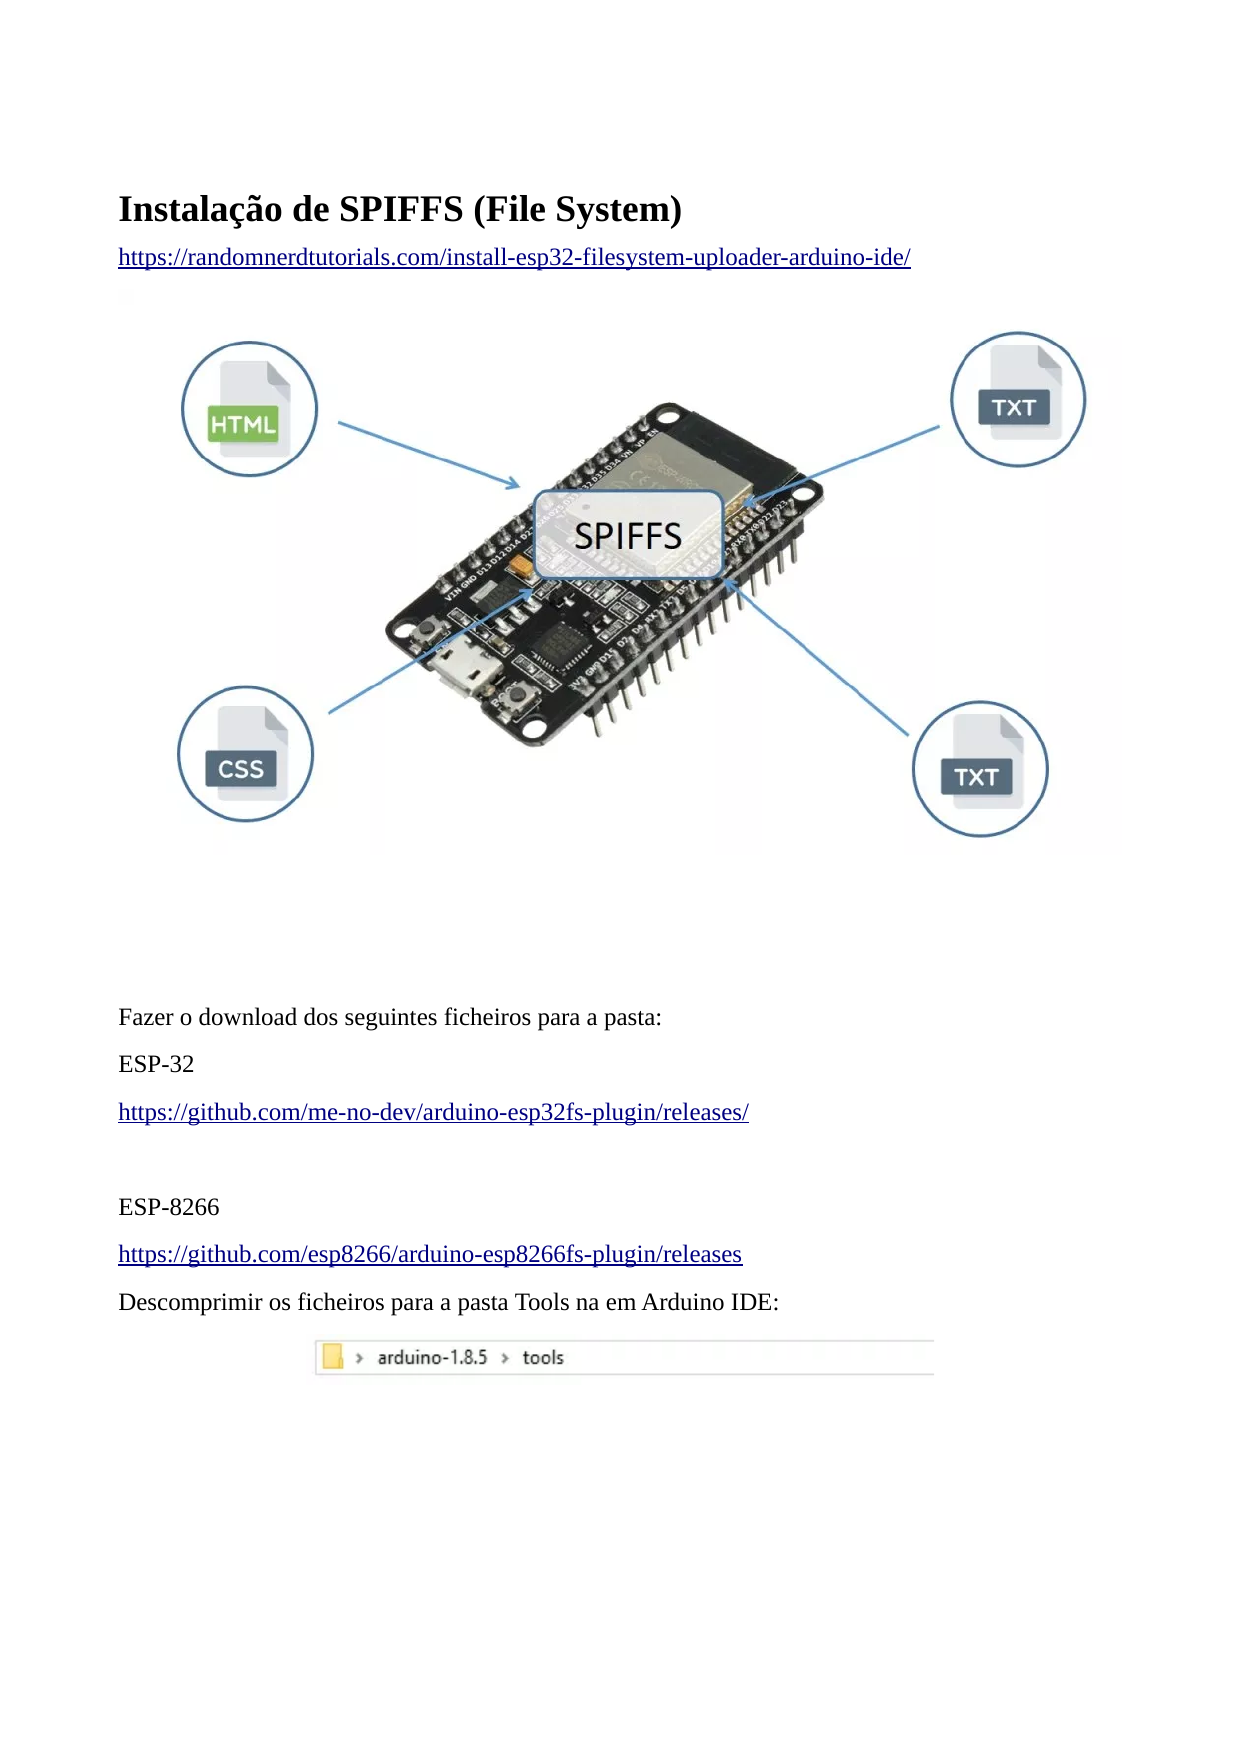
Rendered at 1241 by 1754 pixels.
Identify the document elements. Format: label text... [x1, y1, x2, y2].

picture [118, 289, 1123, 855]
text Descomprimir os ficheiros para a pasta Tools na em Arduino IDE: [118, 1287, 1122, 1316]
text ESP-8266 [118, 1192, 1122, 1221]
text Fazer o download dos seguintes ficheiros para a pasta: [118, 1002, 1122, 1030]
text https://github.com/me-no-dev/arduino-esp32fs-plugin/releases/ [118, 1097, 1122, 1126]
text https://github.com/esp8266/arduino-esp8266fs-plugin/releases [118, 1239, 1122, 1268]
picture [306, 1334, 935, 1385]
subtitle Instalação de SPIFFS (File System) [118, 187, 1122, 230]
text ESP-32 [118, 1049, 1122, 1078]
text https://randomnerdtutorials.com/install-esp32-filesystem-uploader-arduino-ide/ [118, 242, 1122, 271]
